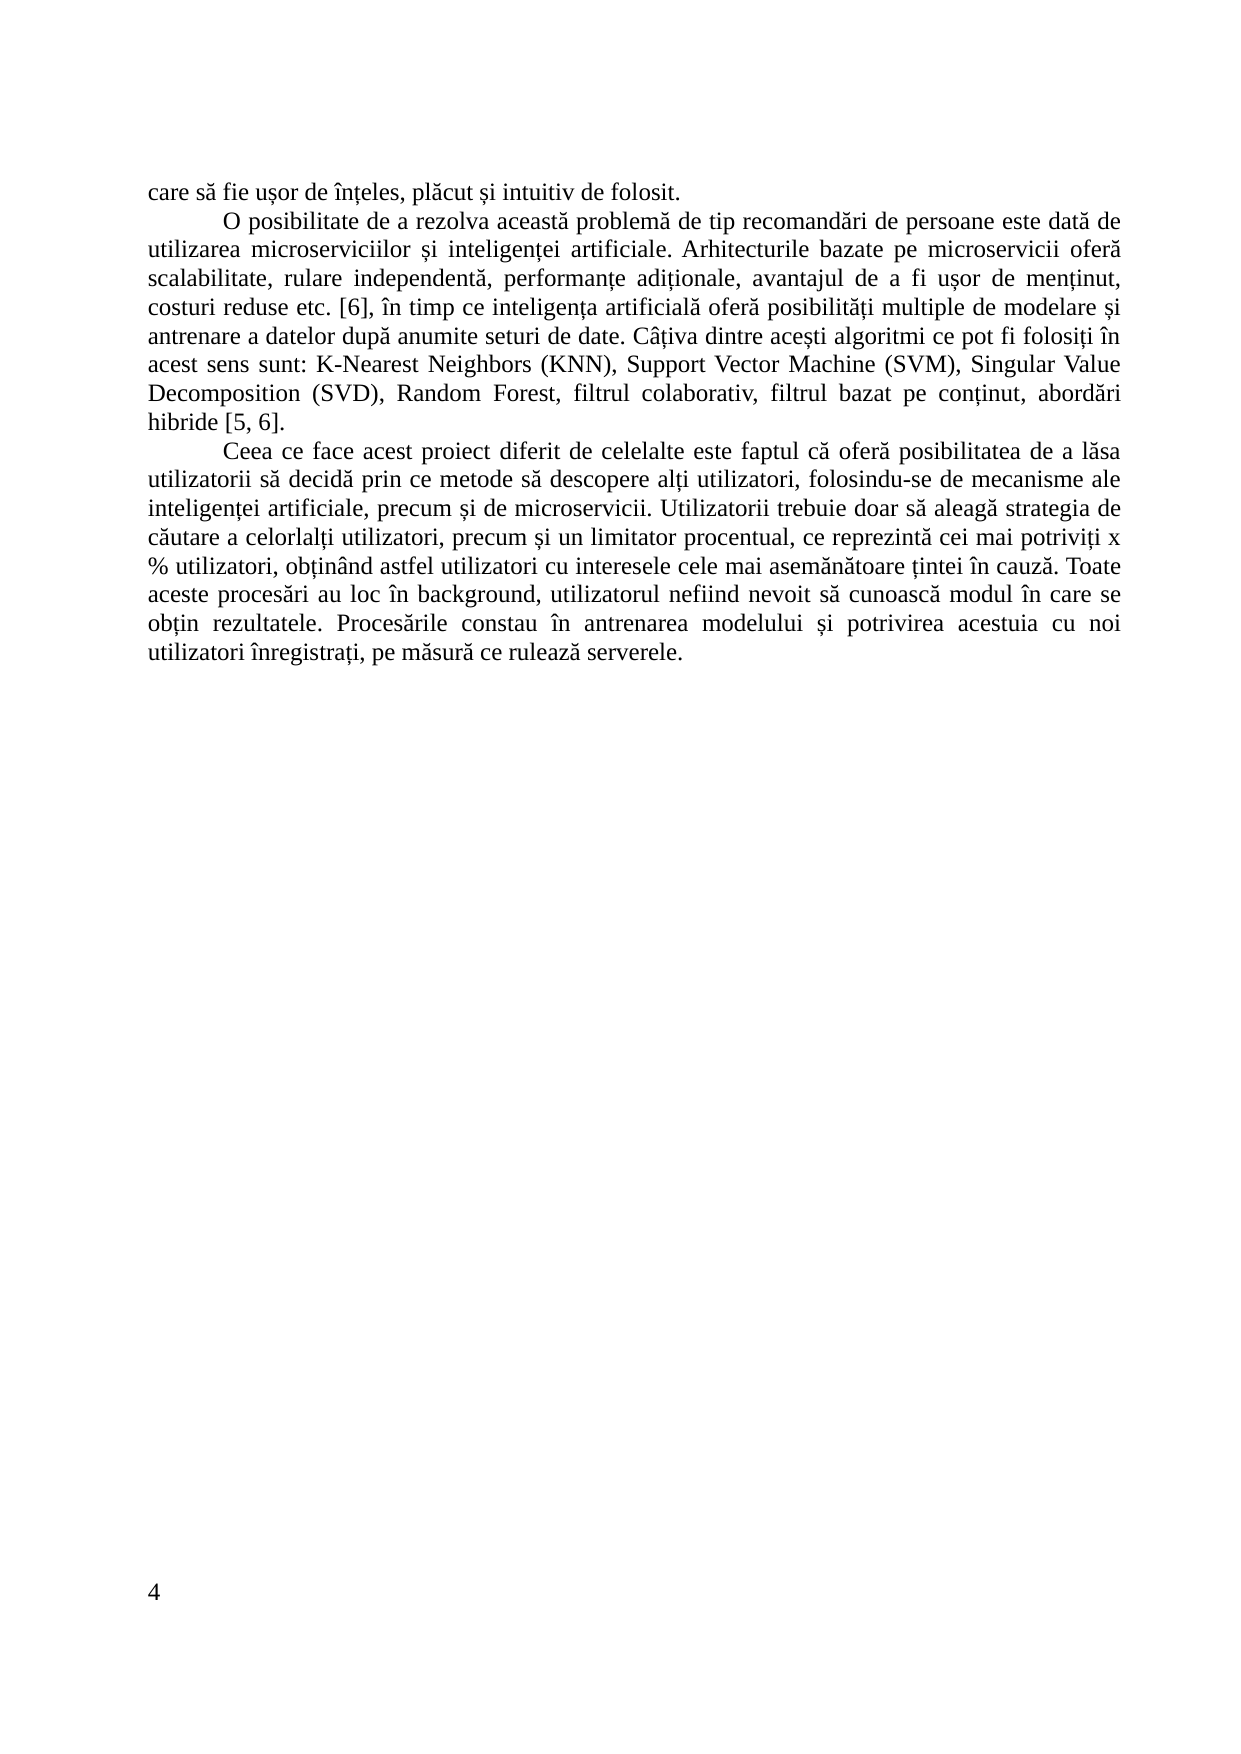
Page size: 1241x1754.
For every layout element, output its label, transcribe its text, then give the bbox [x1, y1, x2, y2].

text care să fie ușor de înțeles, plăcut și intuitiv de folosit. [148, 177, 1122, 206]
text O posibilitate de a rezolva această problemă de tip recomandări de persoane este dată de utilizarea microserviciilor și inteligenței artificiale. Arhitecturile bazate pe microservicii oferă scalabilitate, rulare independentă, performanțe adiționale, avantajul de a fi ușor de menținut, costuri reduse etc. [6], în timp ce inteligența artificială oferă posibilități multiple de modelare și antrenare a datelor după anumite seturi de date. Câțiva dintre acești algoritmi ce pot fi folosiți în acest sens sunt: K-Nearest Neighbors (KNN), Support Vector Machine (SVM), Singular Value Decomposition (SVD), Random Forest, filtrul colaborativ, filtrul bazat pe conținut, abordări hibride [5, 6]. [148, 206, 1122, 436]
text Ceea ce face acest proiect diferit de celelalte este faptul că oferă posibilitatea de a lăsa utilizatorii să decidă prin ce metode să descopere alți utilizatori, folosindu-se de mecanisme ale inteligenței artificiale, precum și de microservicii. Utilizatorii trebuie doar să aleagă strategia de căutare a celorlalți utilizatori, precum și un limitator procentual, ce reprezintă cei mai potriviți x% utilizatori, obținând astfel utilizatori cu interesele cele mai asemănătoare țintei în cauză. Toate aceste procesări au loc în background, utilizatorul nefiind nevoit să cunoască modul în care se obțin rezultatele. Procesările constau în antrenarea modelului și potrivirea acestuia cu noi utilizatori înregistrați, pe măsură ce rulează serverele. [148, 436, 1122, 666]
